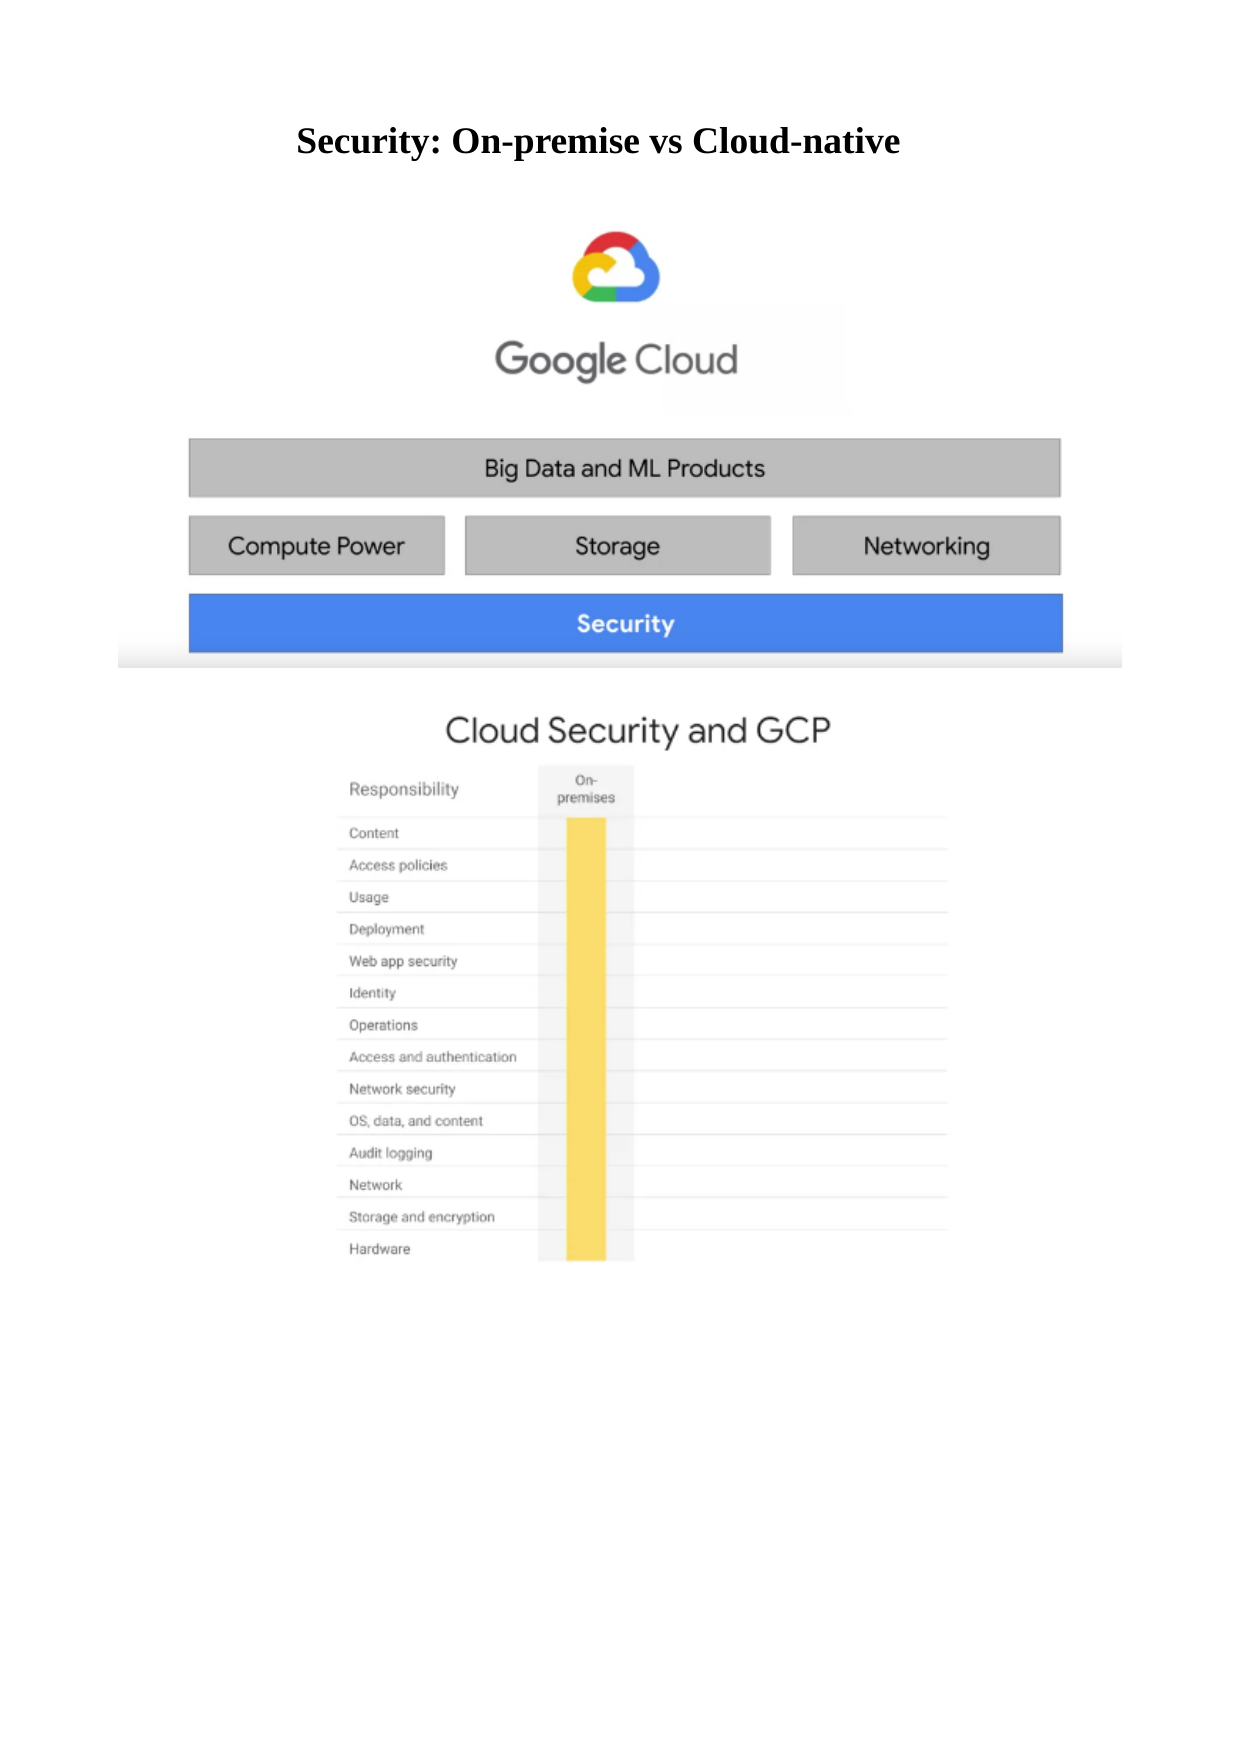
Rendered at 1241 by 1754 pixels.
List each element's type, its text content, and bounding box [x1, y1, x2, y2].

picture [263, 696, 978, 1331]
picture [118, 202, 1123, 668]
subtitle Security: On-premise vs Cloud-native [118, 118, 1122, 161]
